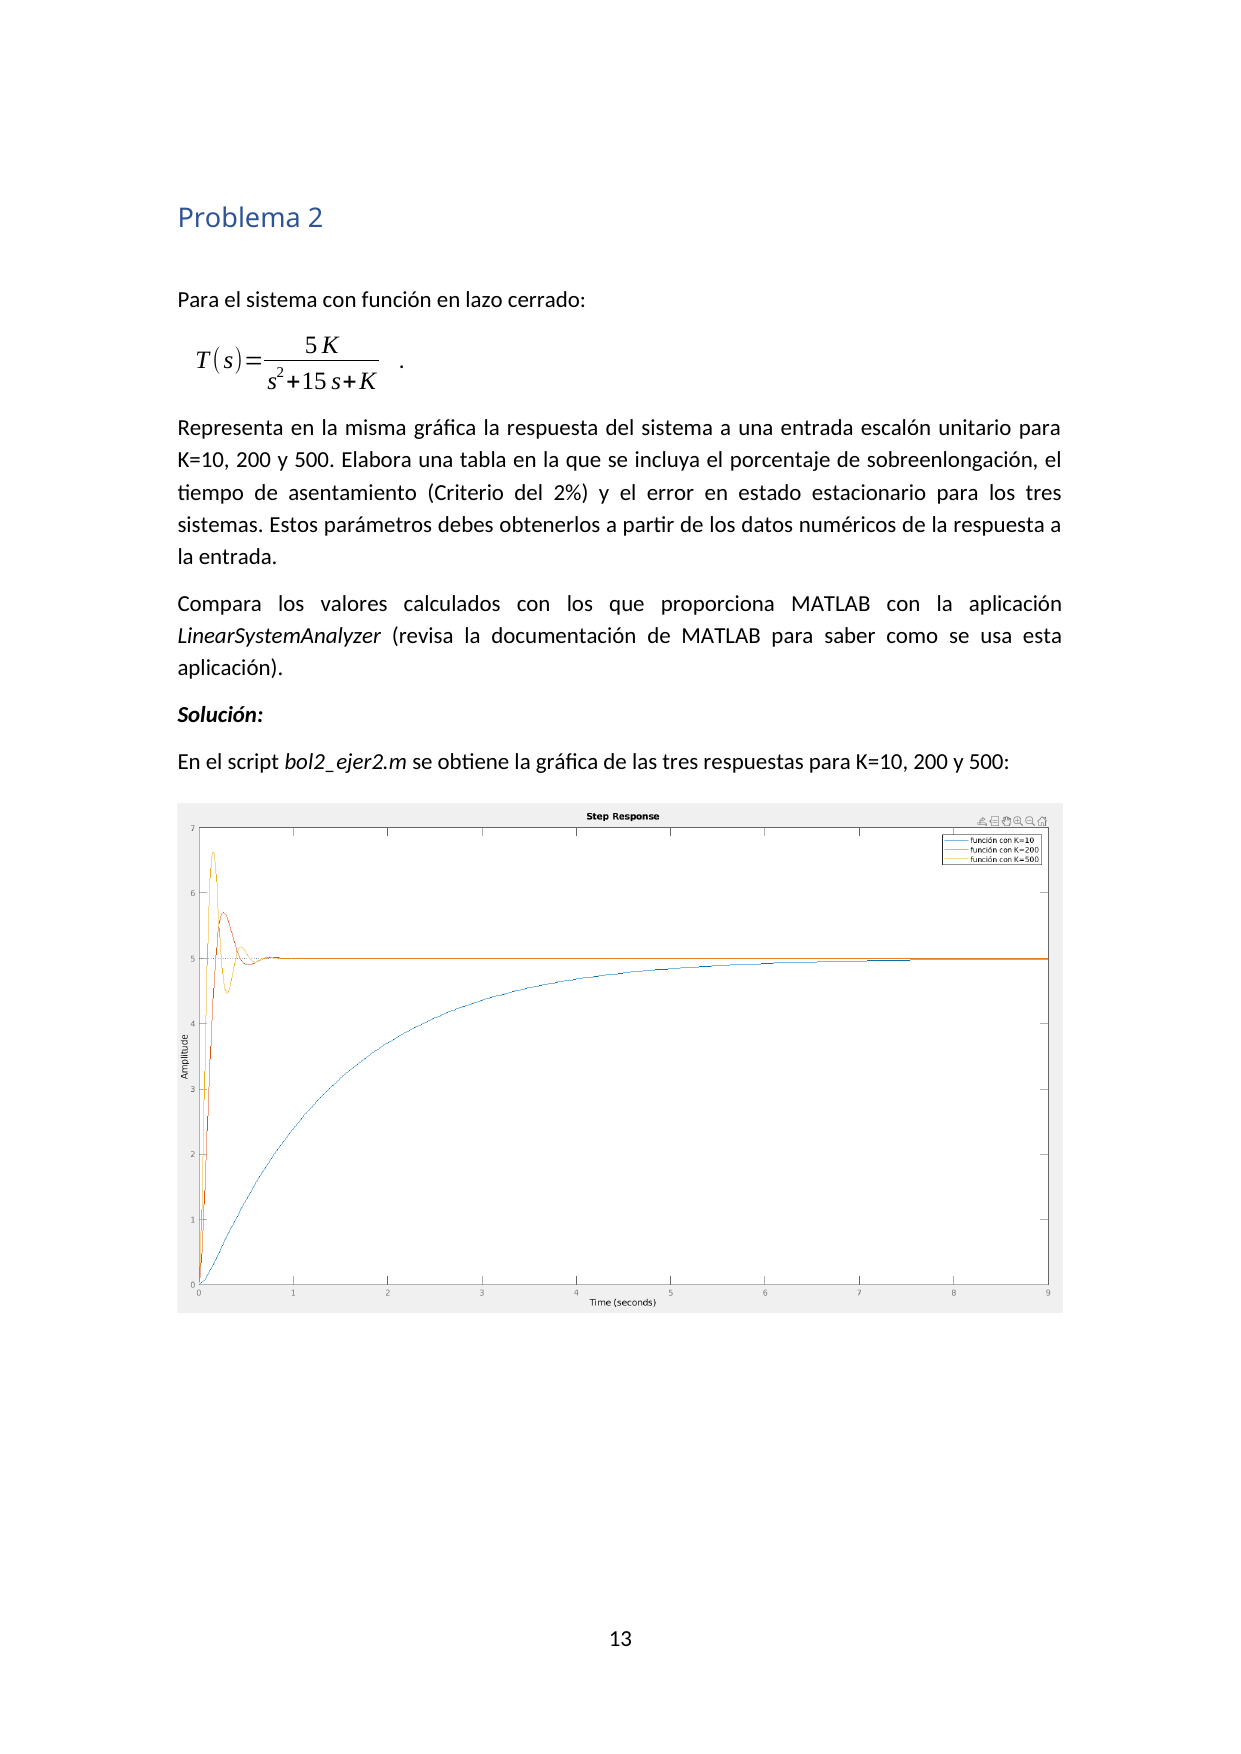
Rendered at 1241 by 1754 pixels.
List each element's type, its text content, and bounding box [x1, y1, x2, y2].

text En el script bol2_ejer2.m se obtiene la gráfica de las tres respuestas para K=10, 200 y 500: [177, 747, 1063, 775]
text Compara los valores calculados con los que proporciona MATLAB con la aplicación LinearSystemAnalyzer (revisa la documentación de MATLAB para saber como se usa esta aplicación). [177, 589, 1063, 681]
text Solución: [177, 700, 1063, 728]
text Representa en la misma gráfica la respuesta del sistema a una entrada escalón unitario para K=10, 200 y 500. Elabora una tabla en la que se incluya el porcentaje de sobreenlongación, el tiempo de asentamiento (Criterio del 2%) y el error en estado estacionario para los tres sistemas. Estos parámetros debes obtenerlos a partir de los datos numéricos de la respuesta a la entrada. [177, 413, 1063, 570]
picture [177, 803, 1063, 1313]
subtitle Problema 2 [177, 199, 1063, 236]
text . [177, 332, 1063, 394]
text Para el sistema con función en lazo cerrado: [177, 285, 1063, 313]
